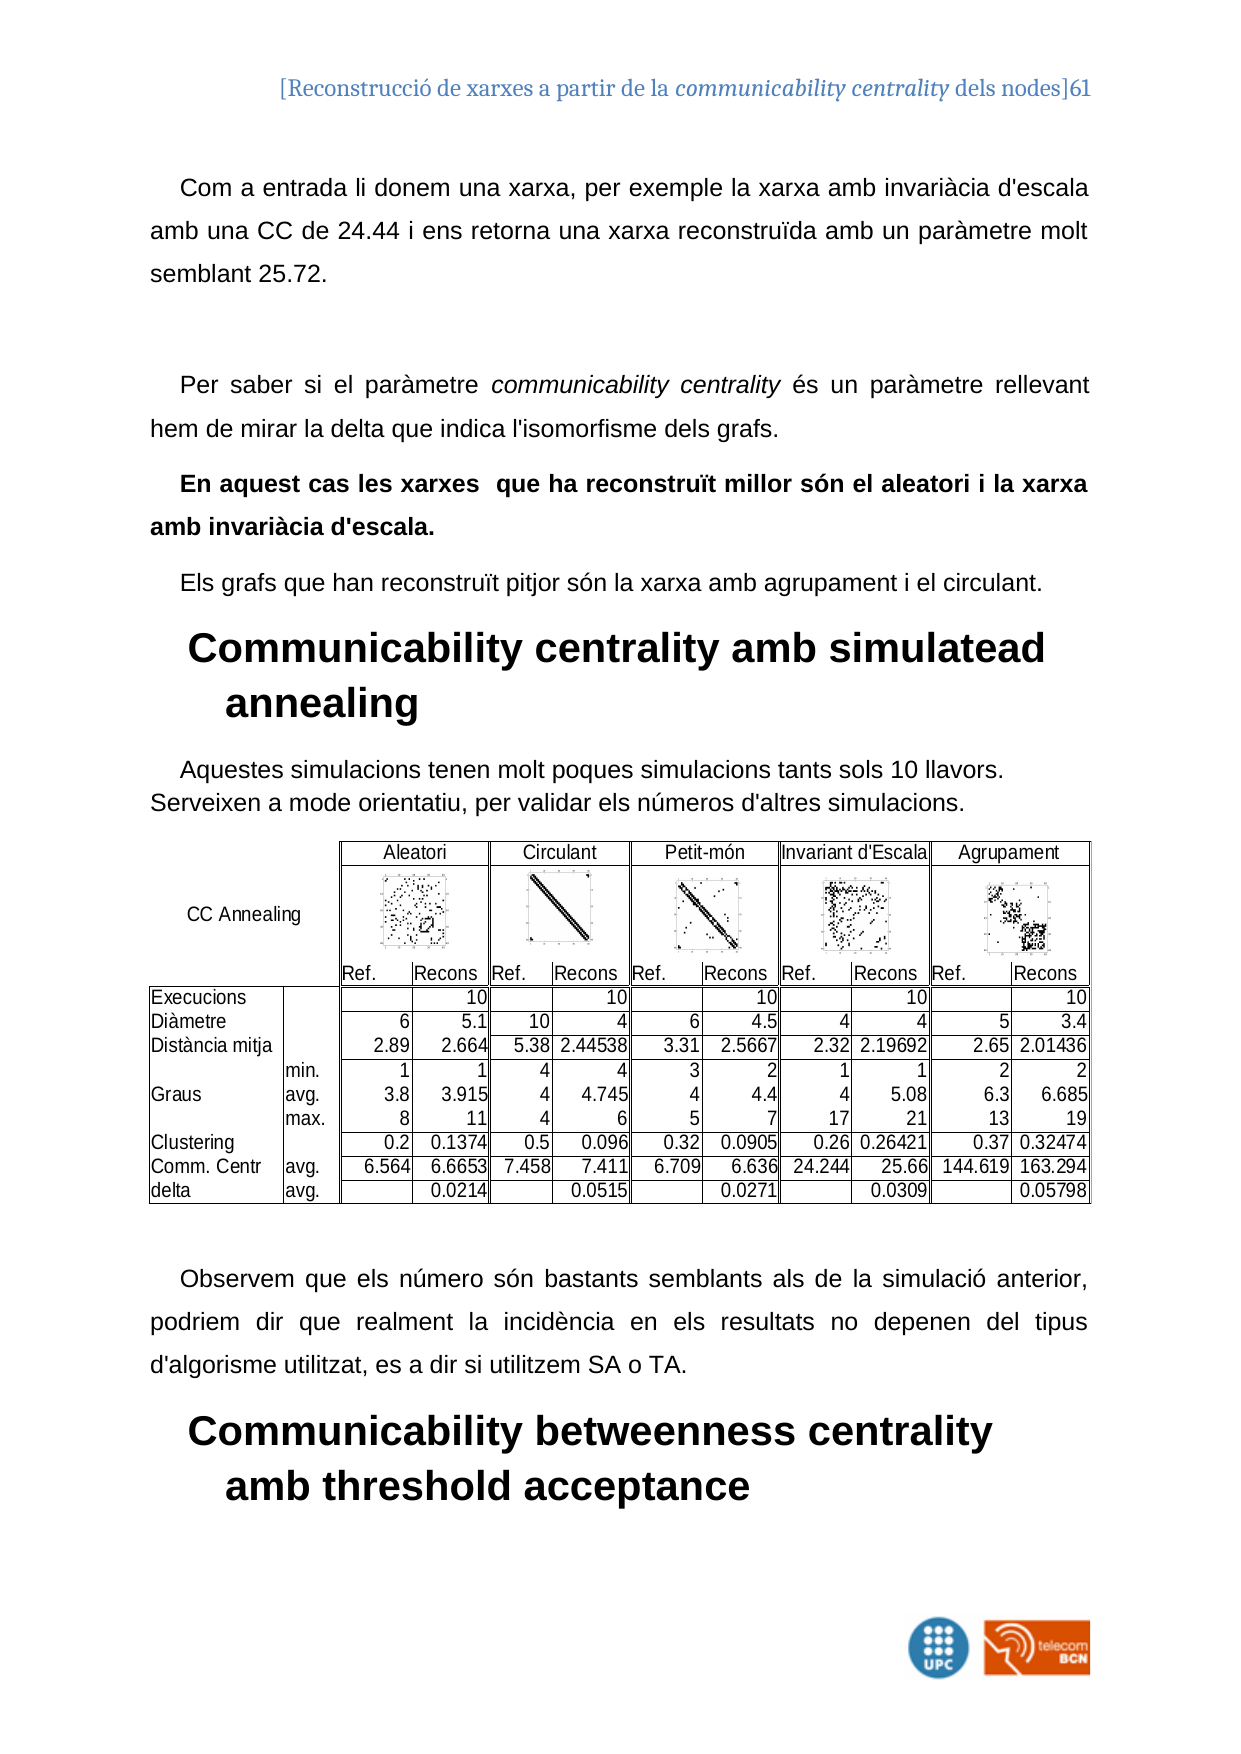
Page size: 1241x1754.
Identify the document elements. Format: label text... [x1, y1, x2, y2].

text Per saber si el paràmetre communicability centrality és un paràmetre rellevant hem de mirar la delta que indica l'isomorfisme dels grafs. [150, 370, 1090, 442]
text Aquestes simulacions tenen molt poques simulacions tants sols 10 llavors. Serveixen a mode orientatiu, per validar els números d'altres simulacions. [150, 754, 1090, 816]
text Els grafs que han reconstruït pitjor són la xarxa amb agrupament i el circulant. [150, 568, 1090, 597]
picture [904, 1614, 1091, 1681]
text En aquest cas les xarxes que ha reconstruït millor són el aleatori i la xarxa amb invariàcia d'escala. [150, 469, 1090, 541]
subtitle Communicability betweenness centrality amb threshold acceptance [187, 1406, 1090, 1509]
text Com a entrada li donem una xarxa, per exemple la xarxa amb invariàcia d'escala amb una CC de 24.44 i ens retorna una xarxa reconstruïda amb un paràmetre molt semblant 25.72. [150, 173, 1090, 288]
text Observem que els número són bastants semblants als de la simulació anterior, podriem dir que realment la incidència en els resultats no depenen del tipus d'algorisme utilitzat, es a dir si utilitzem SA o TA. [150, 1264, 1090, 1379]
subtitle Communicability centrality amb simulatead annealing [187, 623, 1090, 727]
